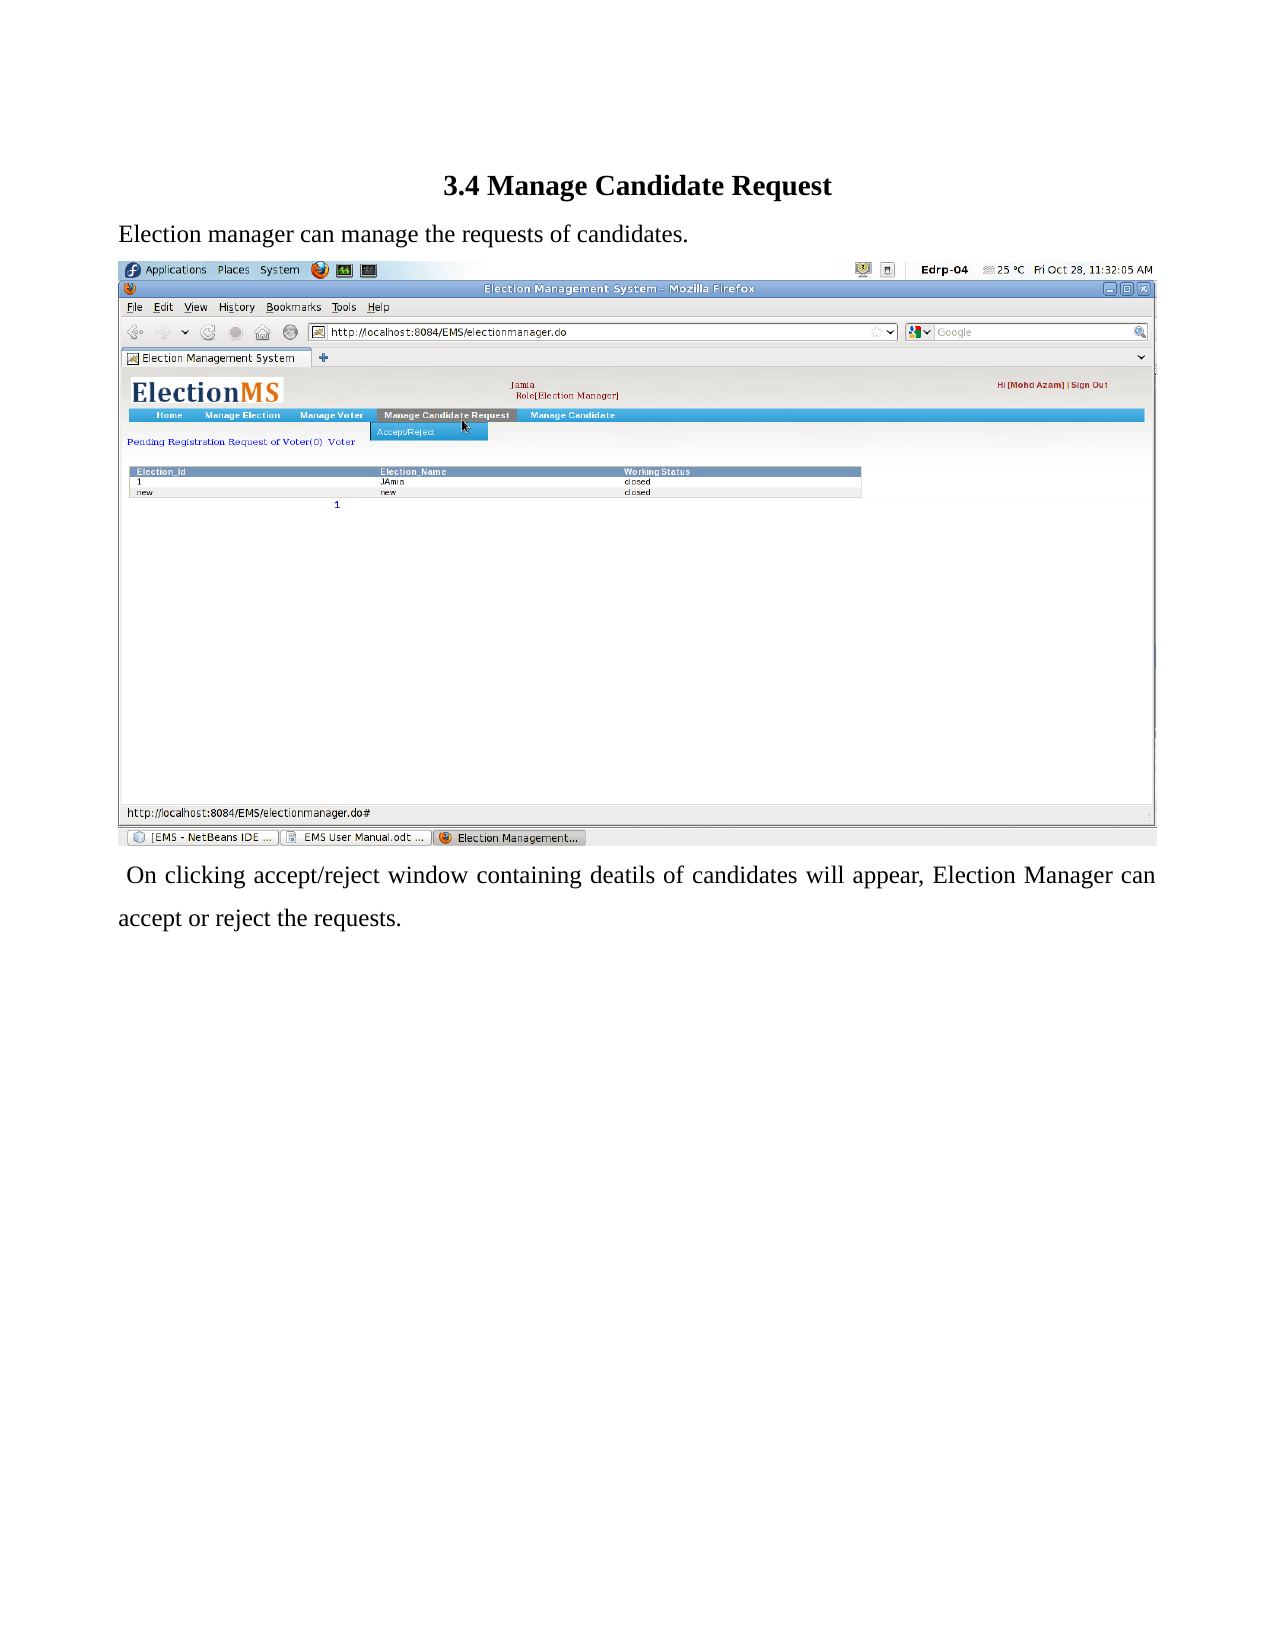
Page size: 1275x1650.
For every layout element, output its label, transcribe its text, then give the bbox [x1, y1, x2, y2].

text Election manager can manage the requests of candidates. [118, 219, 1157, 247]
text 3.4 Manage Candidate Request [118, 168, 1157, 202]
text On clicking accept/reject window containing deatils of candidates will appear, Election Manager can accept or reject the requests. [118, 846, 1157, 932]
picture [118, 261, 1157, 846]
